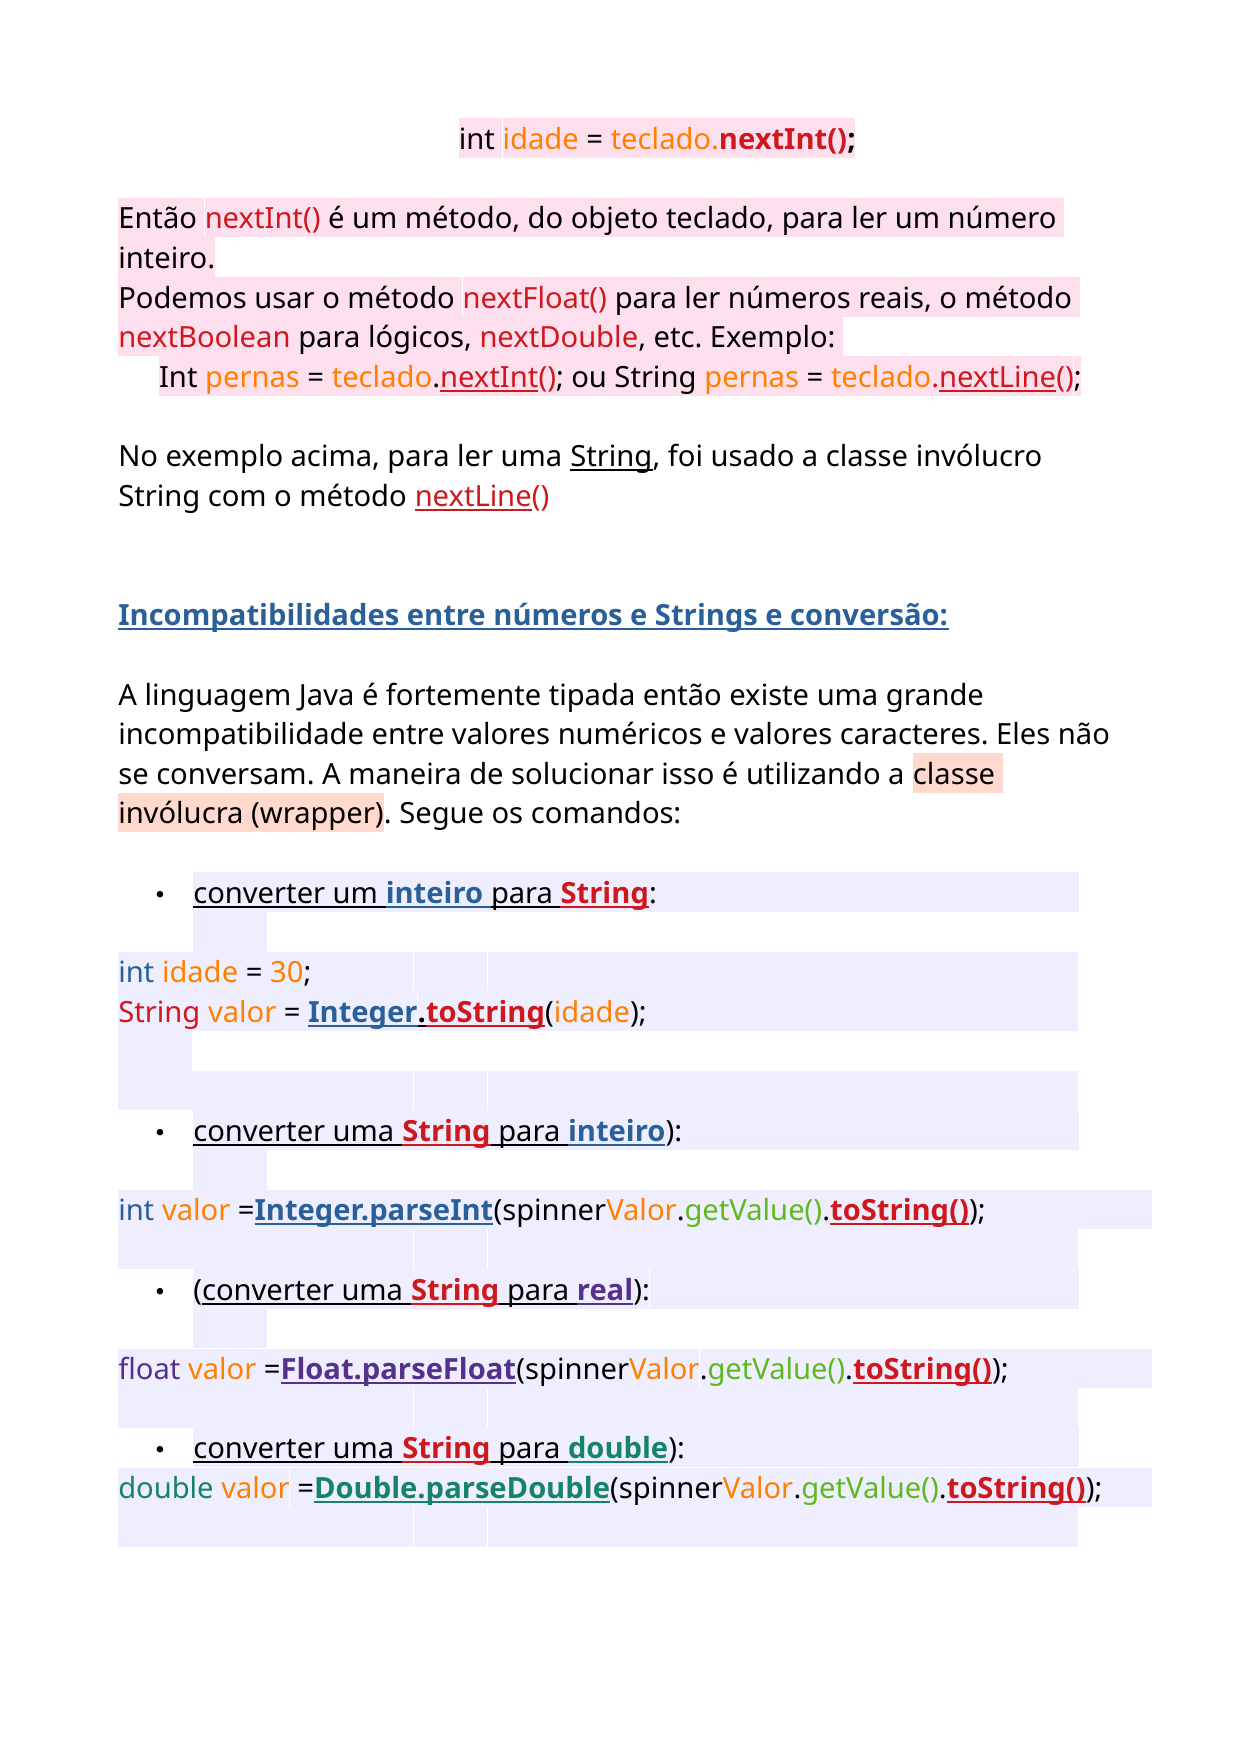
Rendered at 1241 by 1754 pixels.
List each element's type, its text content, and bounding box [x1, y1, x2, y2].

list converter uma String para double): [156, 1428, 1122, 1467]
text No exemplo acima, para ler uma String, foi usado a classe invólucro String com o método nextLine() [118, 436, 1122, 515]
text Então nextInt() é um método, do objeto teclado, para ler um número inteiro. [118, 197, 1122, 277]
text int idade = 30; [118, 952, 1122, 991]
text int idade = teclado.nextInt(); [118, 118, 1122, 158]
text Incompatibilidades entre números e Strings e conversão: [118, 594, 1122, 634]
list converter uma String para inteiro): [156, 1110, 1122, 1190]
text double valor =Double.parseDouble(spinnerValor.getValue().toString()); [118, 1467, 1122, 1507]
list (converter uma String para real): [156, 1269, 1122, 1348]
text Podemos usar o método nextFloat() para ler números reais, o método nextBoolean para lógicos, nextDouble, etc. Exemplo: [118, 277, 1122, 356]
list converter um inteiro para String: [156, 872, 1122, 952]
text float valor =Float.parseFloat(spinnerValor.getValue().toString()); [118, 1348, 1122, 1388]
text int valor =Integer.parseInt(spinnerValor.getValue().toString()); [118, 1190, 1122, 1229]
text A linguagem Java é fortemente tipada então existe uma grande incompatibilidade entre valores numéricos e valores caracteres. Eles não se conversam. A maneira de solucionar isso é utilizando a classe invólucra (wrapper). Segue os comandos: [118, 674, 1122, 832]
text Int pernas = teclado.nextInt(); ou String pernas = teclado.nextLine(); [118, 356, 1122, 396]
text String valor = Integer.toString(idade); [118, 991, 1122, 1110]
